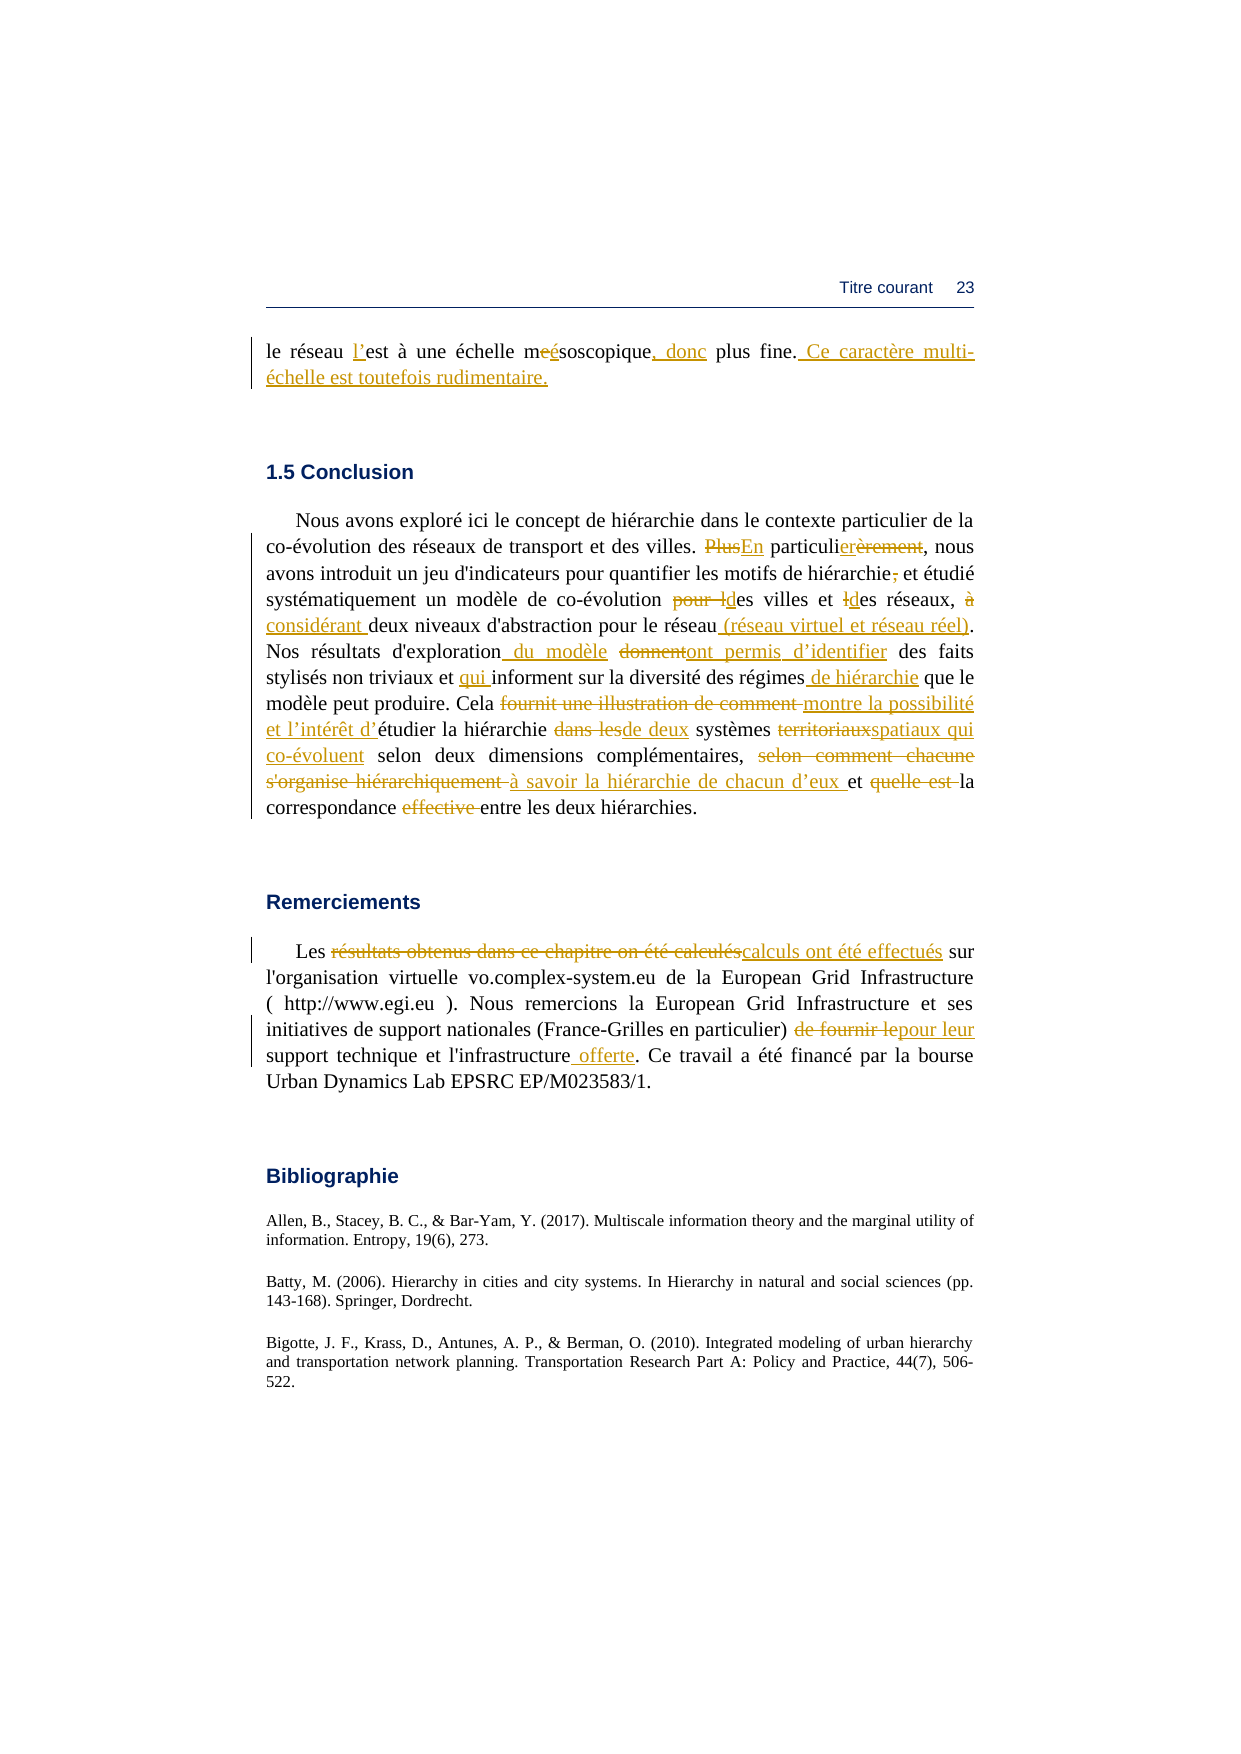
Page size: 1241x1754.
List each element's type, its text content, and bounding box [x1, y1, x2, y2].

text Remerciements [266, 888, 974, 914]
text 1.5 Conclusion [266, 457, 974, 483]
text Les calculs ont été effectués sur l'organisation virtuelle vo.complex-system.eu de la European Grid Infrastructure ( http://www.egi.eu ). Nous remercions la European Grid Infrastructure et ses initiatives de support nationales (France-Grilles en particulier) pour leur support technique et l'infrastructure offerte. Ce travail a été financé par la bourse Urban Dynamics Lab EPSRC EP/M023583/1. [266, 937, 974, 1093]
text Enfin, nos résultats peuvent être vus dans une perspective théorique plus large. Comme expliqué en introduction, les hiérarchies au sens de l'imbrication de sous-systèmes à de multiples niveaux, sont endogènes aux systèmes complexes. A une échelle fixée, des indicateurs quantitatifs tels que ceux utilisés ici capturent des motifs émergents de cette organisation, telle que la structure hiérarchique des systèmes de villes en termes de lois d'échelle. Cependant, pour comprendre et gérer de tels systèmes de façon résiliente et adaptative, des approches multi-échelles capturant ces hiérarchies seraient nécessaires, comme suggéré par Rozenblat & Pumain (2018). Notre modèle a un caractère multi-échelle puisque dans le cas du réseau physique, les villes sont considérées à l'échelle macroscopique tandis que le réseau l’est à une échelle mésoscopique, donc plus fine. Ce caractère multi-échelle est toutefois rudimentaire. [266, 337, 974, 389]
text Nous avons exploré ici le concept de hiérarchie dans le contexte particulier de la co-évolution des réseaux de transport et des villes. En particulier, nous avons introduit un jeu d'indicateurs pour quantifier les motifs de hiérarchie et étudié systématiquement un modèle de co-évolution des villes et des réseaux, considérant deux niveaux d'abstraction pour le réseau (réseau virtuel et réseau réel). Nos résultats d'exploration du modèle ont permis d’identifier des faits stylisés non triviaux et qui informent sur la diversité des régimes de hiérarchie que le modèle peut produire. Cela montre la possibilité et l’intérêt d’étudier la hiérarchie de deux systèmes spatiaux qui co-évoluent selon deux dimensions complémentaires, à savoir la hiérarchie de chacun d’eux et la correspondance entre les deux hiérarchies. [266, 506, 974, 819]
text Bibliographie [266, 1162, 974, 1188]
text Batty, M. (2006). Hierarchy in cities and city systems. In Hierarchy in natural and social sciences (pp. 143-168). Springer, Dordrecht. [266, 1272, 974, 1310]
text Allen, B., Stacey, B. C., & Bar-Yam, Y. (2017). Multiscale information theory and the marginal utility of information. Entropy, 19(6), 273. [266, 1211, 974, 1249]
text Bigotte, J. F., Krass, D., Antunes, A. P., & Berman, O. (2010). Integrated modeling of urban hierarchy and transportation network planning. Transportation Research Part A: Policy and Practice, 44(7), 506-522. [266, 1333, 974, 1391]
